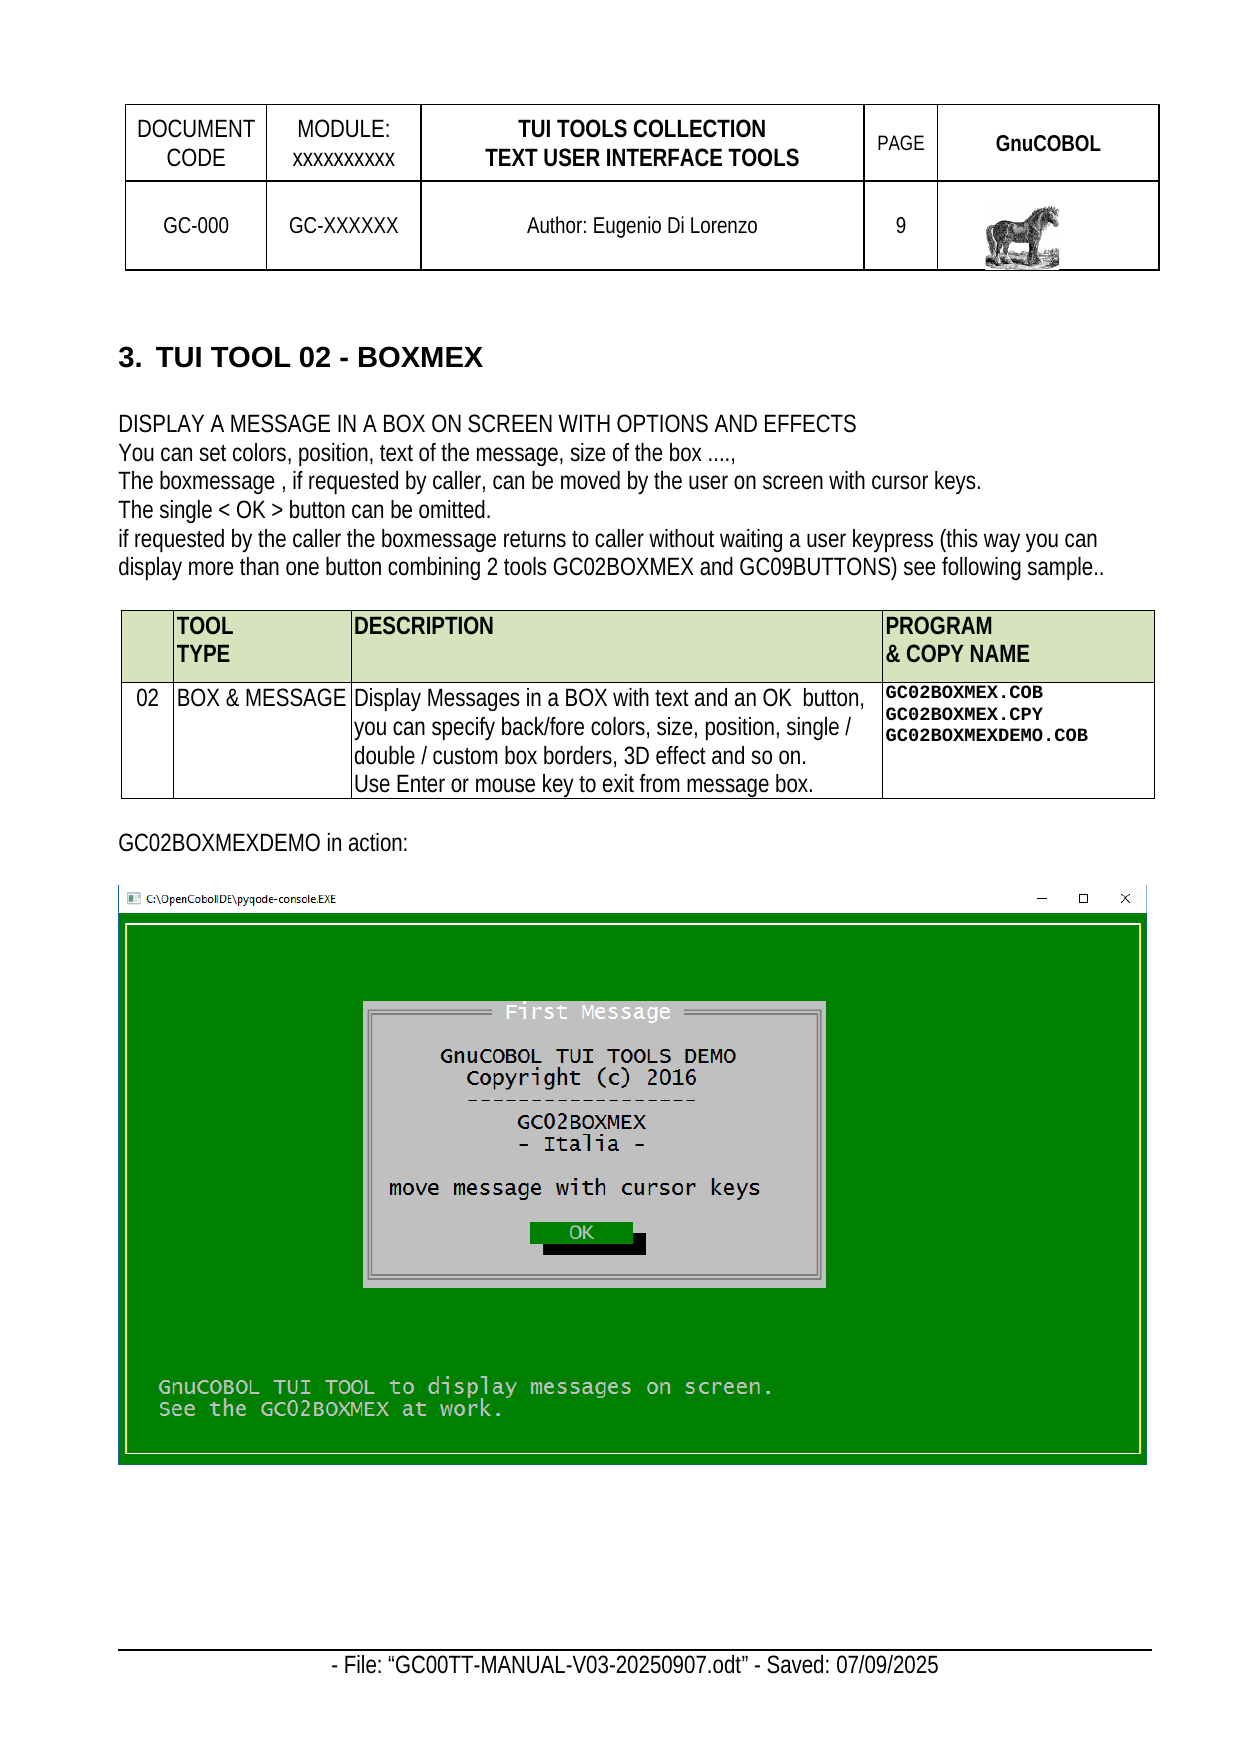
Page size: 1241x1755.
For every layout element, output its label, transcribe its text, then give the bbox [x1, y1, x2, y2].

table_cell GC02BOXMEX.COB GC02BOXMEX.CPY GC02BOXMEXDEMO.COB [883, 683, 1154, 798]
table_header [122, 611, 173, 682]
table_cell BOX & MESSAGE [174, 683, 351, 798]
table_header DESCRIPTION [352, 611, 882, 682]
table_cell Display Messages in a BOX with text and an OK button, you can specify back/fore colors, size, position, single / double / custom box borders, 3D effect and so on. Use Enter or mouse key to exit from message box. [352, 683, 882, 798]
text The boxmessage , if requested by caller, can be moved by the user on screen with cursor keys. The single < OK > button can be omitted. if requested by the caller the boxmessage returns to caller without waiting a user keypress (this way you can display more than one button combining 2 tools GC02BOXMEX and GC09BUTTONS) see following sample.. [118, 466, 1152, 609]
table_header PROGRAM & COPY NAME [883, 611, 1154, 682]
text GC02BOXMEXDEMO in action: [118, 828, 1152, 856]
text DISPLAY A MESSAGE IN A BOX ON SCREEN WITH OPTIONS AND EFFECTS You can set colors, position, text of the message, size of the box ...., [118, 409, 1152, 466]
subtitle TUI TOOL 02 - BOXMEX [118, 341, 1152, 374]
table_header TOOL TYPE [174, 611, 351, 682]
table_cell 02 [122, 683, 173, 798]
